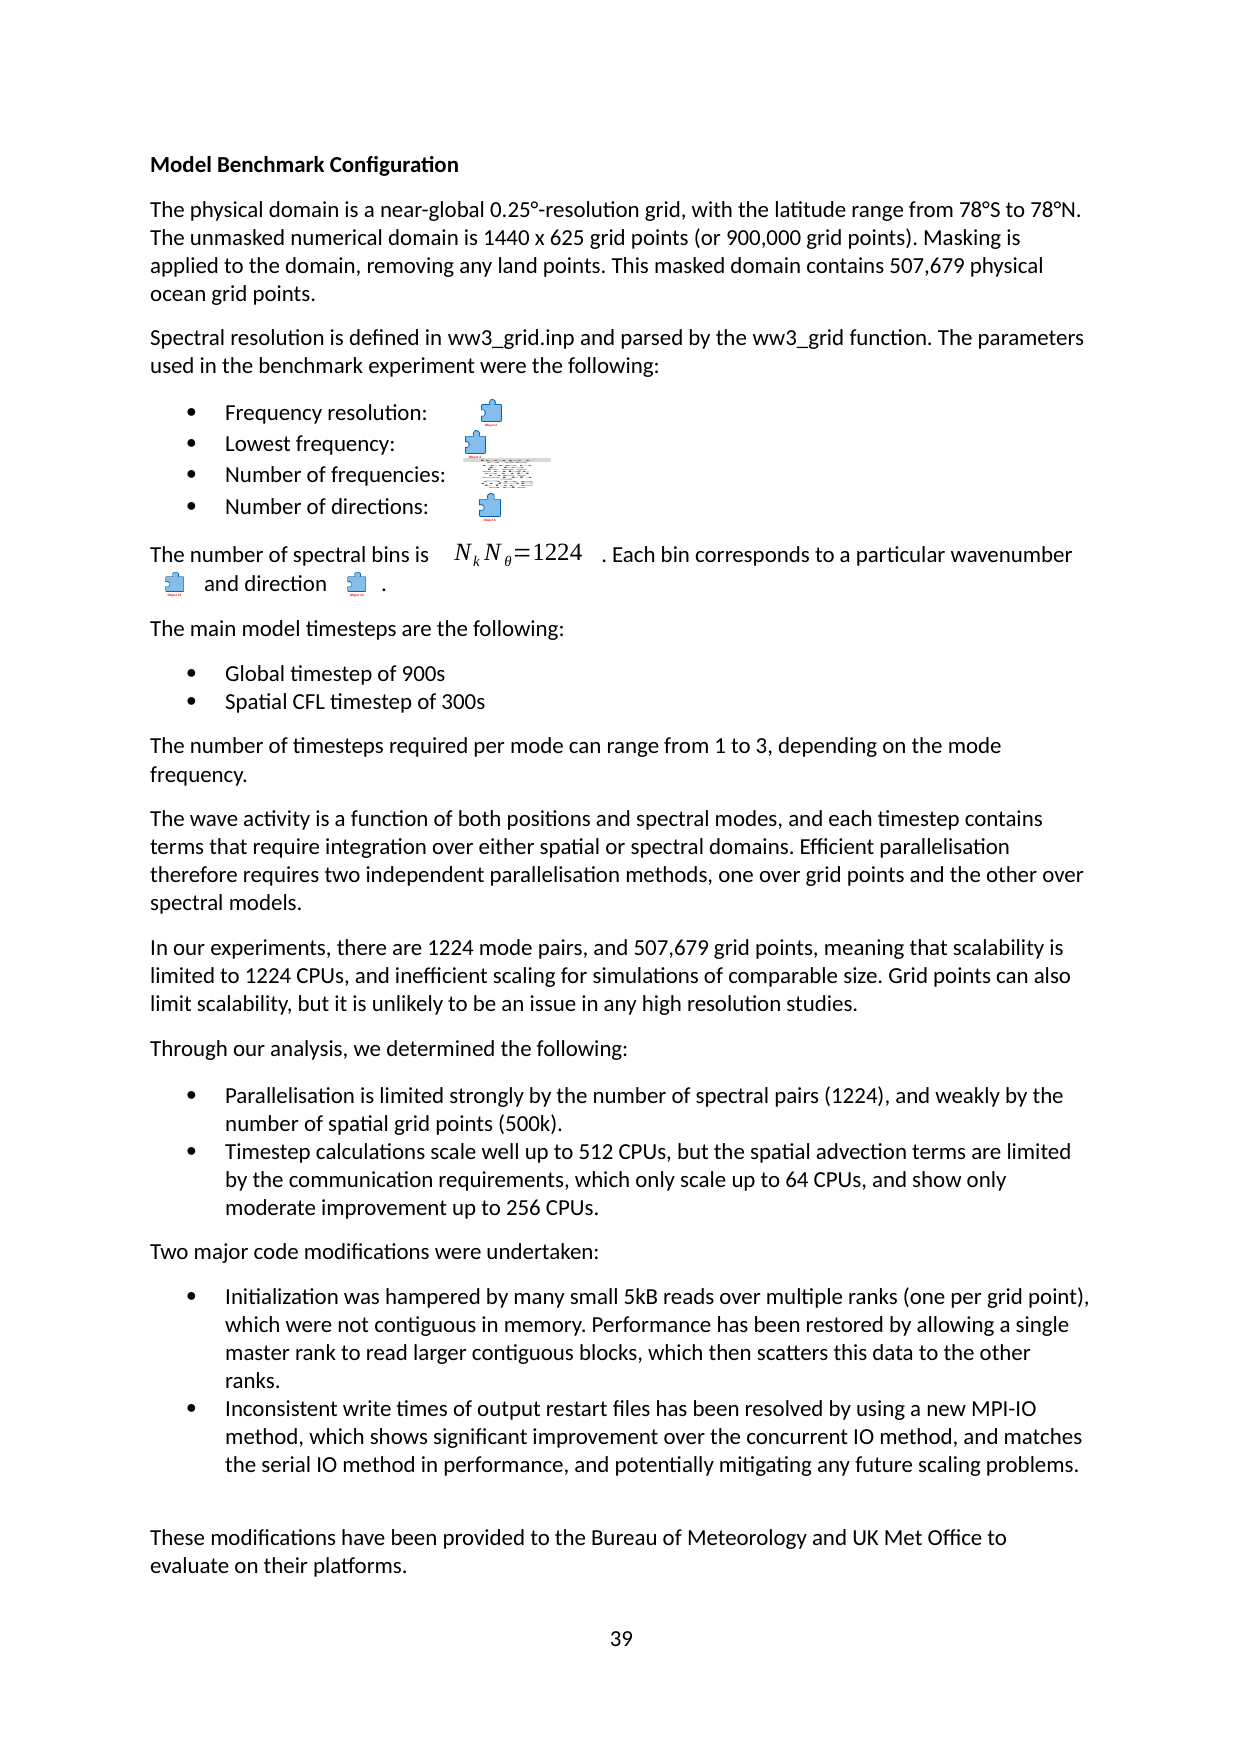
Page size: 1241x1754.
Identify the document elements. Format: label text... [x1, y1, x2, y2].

text In our experiments, there are 1224 mode pairs, and 507,679 grid points, meaning that scalability is limited to 1224 CPUs, and inefficient scaling for simulations of comparable size. Grid points can also limit scalability, but it is unlikely to be an issue in any high resolution studies. [150, 933, 1092, 1017]
list Parallelisation is limited strongly by the number of spectral pairs (1224), and weakly by the number of spatial grid points (500k). [187, 1081, 1092, 1137]
list Global timestep of 900s [187, 659, 1092, 687]
list Lowest frequency: [187, 427, 1092, 459]
text The wave activity is a function of both positions and spectral modes, and each timestep contains terms that require integration over either spatial or spectral domains. Efficient parallelisation therefore requires two independent parallelisation methods, one over grid points and the other over spectral models. [150, 804, 1092, 916]
list Frequency resolution: [187, 396, 1092, 427]
list Initialization was hampered by many small 5kB reads over multiple ranks (one per grid point), which were not contiguous in memory. Performance has been restored by allowing a single master rank to read larger contiguous blocks, which then scatters this data to the other ranks. [187, 1282, 1092, 1394]
text Two major code modifications were undertaken: [150, 1237, 1092, 1266]
text The main model timesteps are the following: [150, 614, 1092, 642]
text These modifications have been provided to the Bureau of Meteorology and UK Met Office to evaluate on their platforms. [150, 1523, 1092, 1579]
list Number of directions: [187, 490, 1092, 522]
list Spatial CFL timestep of 300s [187, 687, 1092, 715]
text Through our analysis, we determined the following: [150, 1034, 1092, 1062]
text The number of timesteps required per mode can range from 1 to 3, depending on the mode frequency. [150, 732, 1092, 788]
text Spectral resolution is defined in ww3_grid.inp and parsed by the ww3_grid function. The parameters used in the benchmark experiment were the following: [150, 323, 1092, 379]
text The physical domain is a near-global 0.25°-resolution grid, with the latitude range from 78°S to 78°N. The unmasked numerical domain is 1440 x 625 grid points (or 900,000 grid points). Masking is applied to the domain, removing any land points. This masked domain contains 507,679 physical ocean grid points. [150, 195, 1092, 307]
list Number of frequencies: [187, 459, 1092, 490]
list Inconsistent write times of output restart files has been resolved by using a new MPI-IO method, which shows significant improvement over the concurrent IO method, and matches the serial IO method in performance, and potentially mitigating any future scaling problems. [187, 1394, 1092, 1478]
text The number of spectral bins is . Each bin corresponds to a particular wavenumber and direction . [150, 538, 1092, 598]
list Timestep calculations scale well up to 512 CPUs, but the spatial advection terms are limited by the communication requirements, which only scale up to 64 CPUs, and show only moderate improvement up to 256 CPUs. [187, 1137, 1092, 1221]
text Model Benchmark Configuration [150, 150, 1092, 178]
